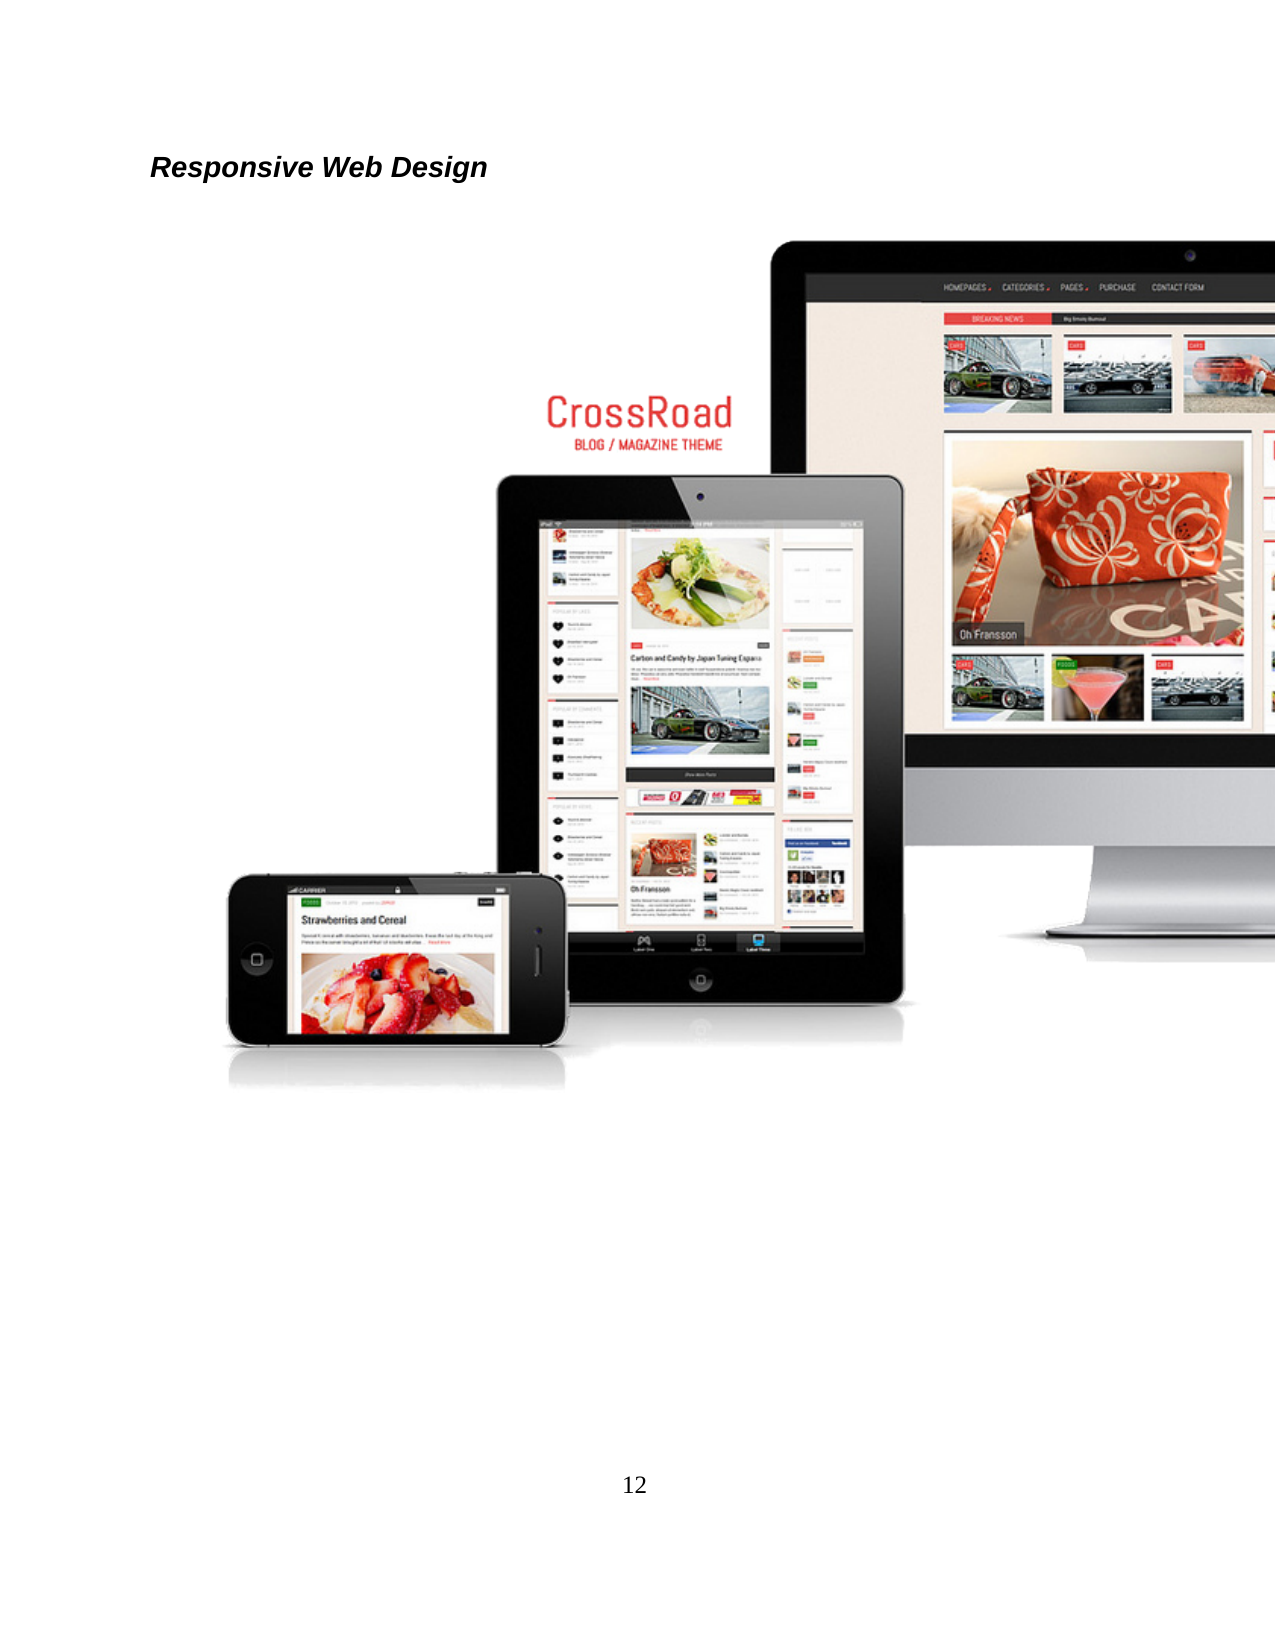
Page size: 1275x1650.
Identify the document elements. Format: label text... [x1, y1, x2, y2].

subtitle Responsive Web Design [150, 150, 1125, 183]
picture [150, 196, 1275, 1133]
